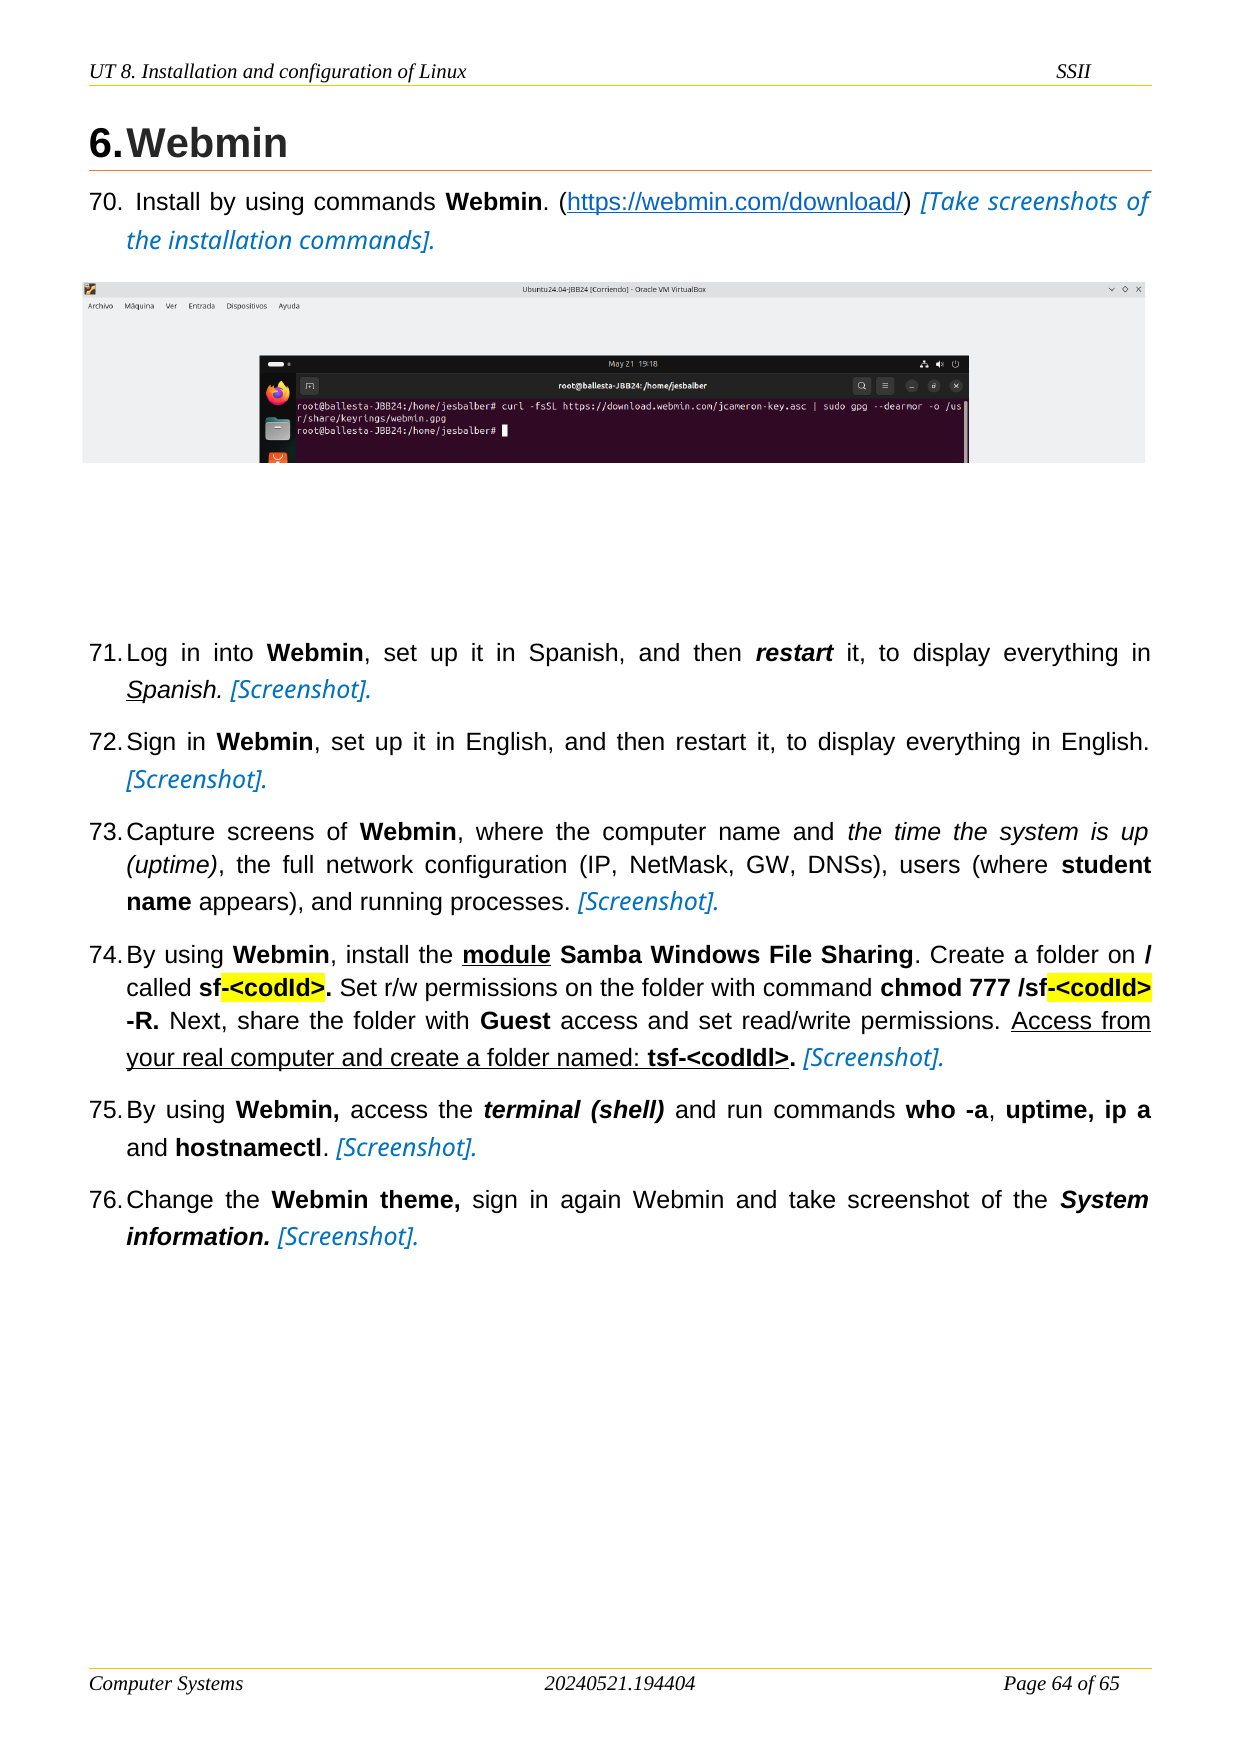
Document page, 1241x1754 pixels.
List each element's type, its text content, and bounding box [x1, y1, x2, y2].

list By using Webmin, access the terminal (shell) and run commands who -a, uptime, ip a and hostnamectl. [Screenshot]. [89, 1096, 1152, 1163]
list Capture screens of Webmin, where the computer name and the time the system is up (uptime), the full network configuration (IP, NetMask, GW, DNSs), users (where student name appears), and running processes. [Screenshot]. [89, 817, 1152, 918]
list Install by using commands Webmin. (https://webmin.com/download/) [Take screenshots of the installation commands]. [89, 184, 1152, 257]
picture [82, 281, 1146, 463]
list Change the Webmin theme, sign in again Webmin and take screenshot of the System information. [Screenshot]. [89, 1185, 1152, 1253]
list Sign in Webmin, set up it in English, and then restart it, to display everything in English. [Screenshot]. [89, 727, 1152, 795]
list By using Webmin, install the module Samba Windows File Sharing. Create a folder on / called sf-<codId>. Set r/w permissions on the folder with command chmod 777 /sf-<codId> -R. Next, share the folder with Guest access and set read/write permissions. Access from your real computer and create a folder named: tsf-<codIdl>. [Screenshot]. [89, 940, 1152, 1074]
list Log in into Webmin, set up it in Spanish, and then restart it, to display everything in Spanish. [Screenshot]. [89, 638, 1152, 706]
subtitle Webmin [89, 118, 1152, 170]
